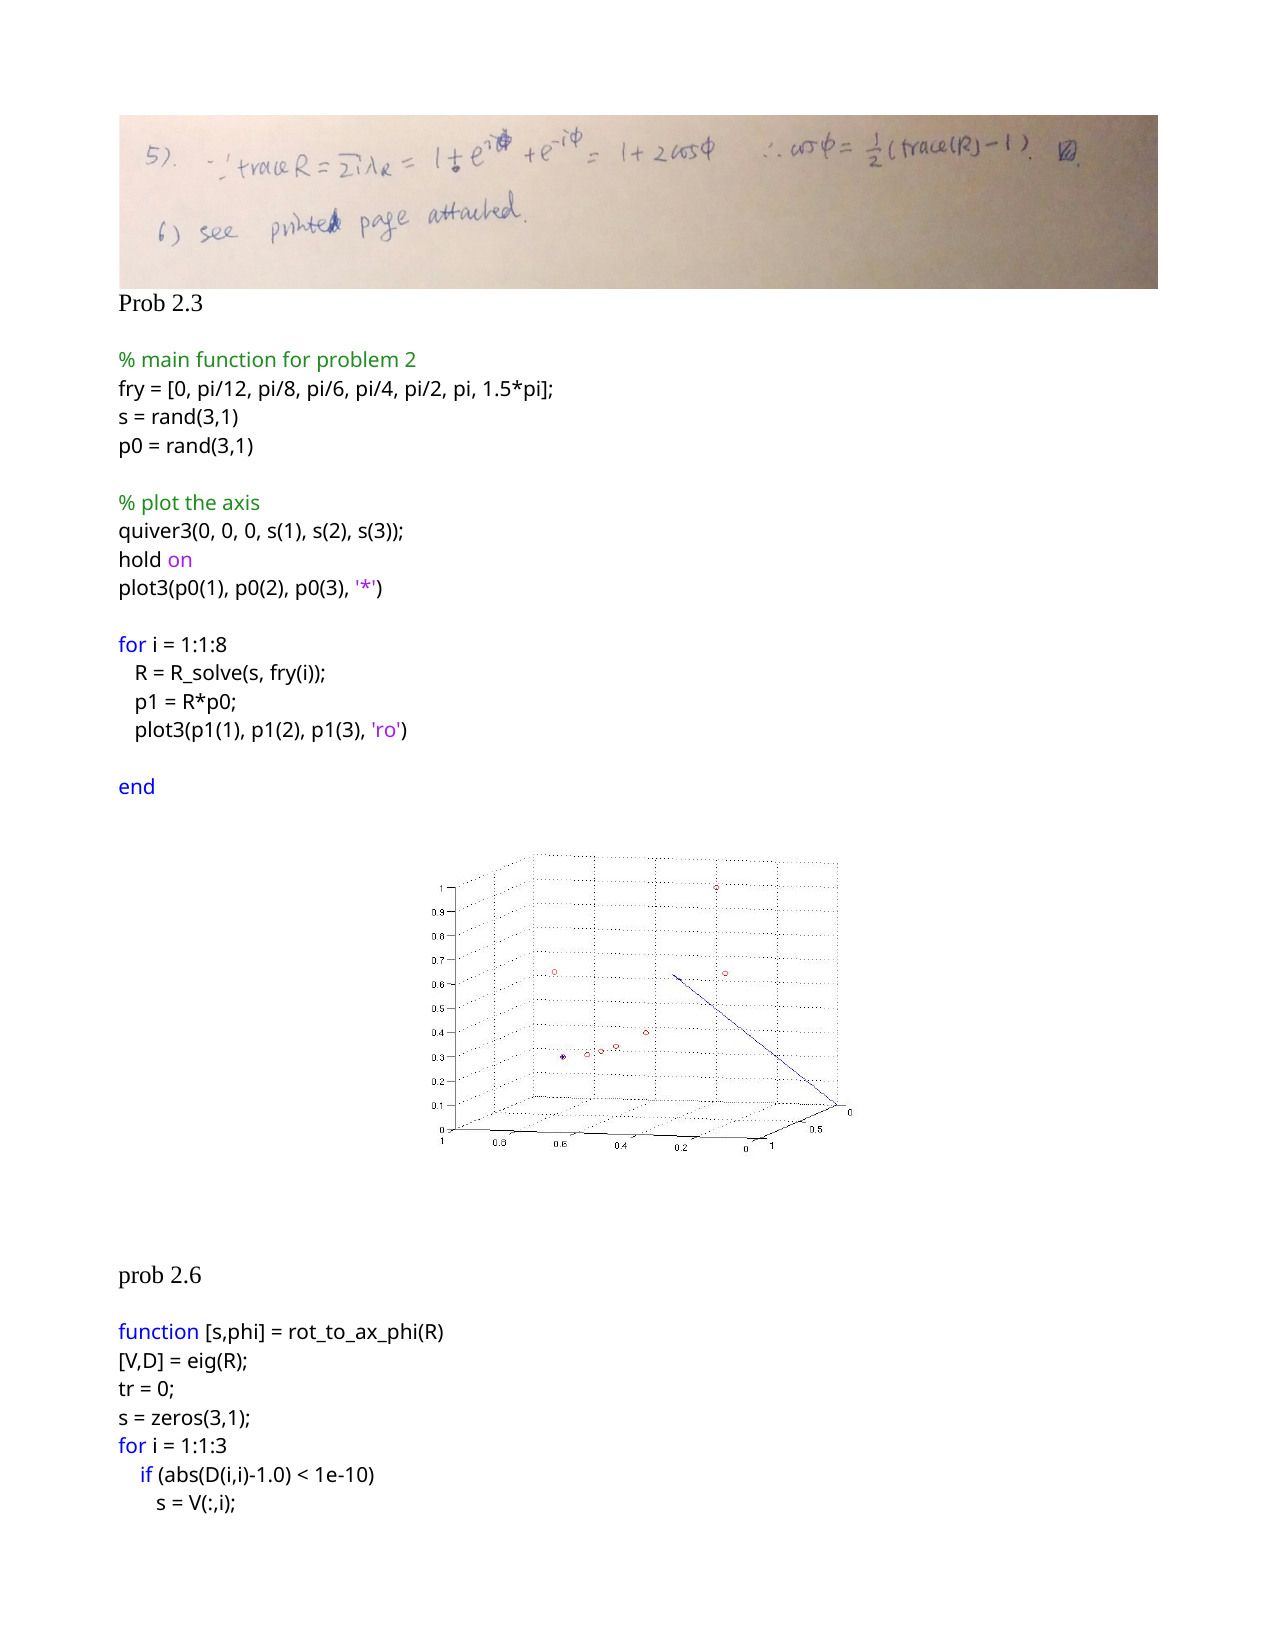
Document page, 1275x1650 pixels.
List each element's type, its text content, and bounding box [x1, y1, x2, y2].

text end [118, 772, 1157, 801]
text plot3(p1(1), p1(2), p1(3), 'ro') [118, 715, 1157, 744]
text if (abs(D(i,i)-1.0) < 1e-10) [118, 1460, 1157, 1488]
text % main function for problem 2 [118, 346, 1157, 374]
picture [119, 115, 1158, 289]
text tr = 0; [118, 1374, 1157, 1403]
text quiver3(0, 0, 0, s(1), s(2), s(3)); [118, 516, 1157, 545]
text for i = 1:1:8 [118, 630, 1157, 658]
text p1 = R*p0; [118, 687, 1157, 715]
picture [391, 829, 884, 1176]
text prob 2.6 [118, 1260, 1157, 1289]
text s = zeros(3,1); [118, 1403, 1157, 1431]
text % plot the axis [118, 488, 1157, 516]
text s = V(:,i); [118, 1488, 1157, 1517]
text for i = 1:1:3 [118, 1431, 1157, 1460]
text fry = [0, pi/12, pi/8, pi/6, pi/4, pi/2, pi, 1.5*pi]; [118, 374, 1157, 402]
text hold on [118, 545, 1157, 573]
text p0 = rand(3,1) [118, 431, 1157, 459]
text [V,D] = eig(R); [118, 1346, 1157, 1374]
text Prob 2.3 [118, 118, 1157, 317]
text R = R_solve(s, fry(i)); [118, 658, 1157, 687]
text function [s,phi] = rot_to_ax_phi(R) [118, 1317, 1157, 1346]
text s = rand(3,1) [118, 402, 1157, 431]
text plot3(p0(1), p0(2), p0(3), '*') [118, 573, 1157, 602]
